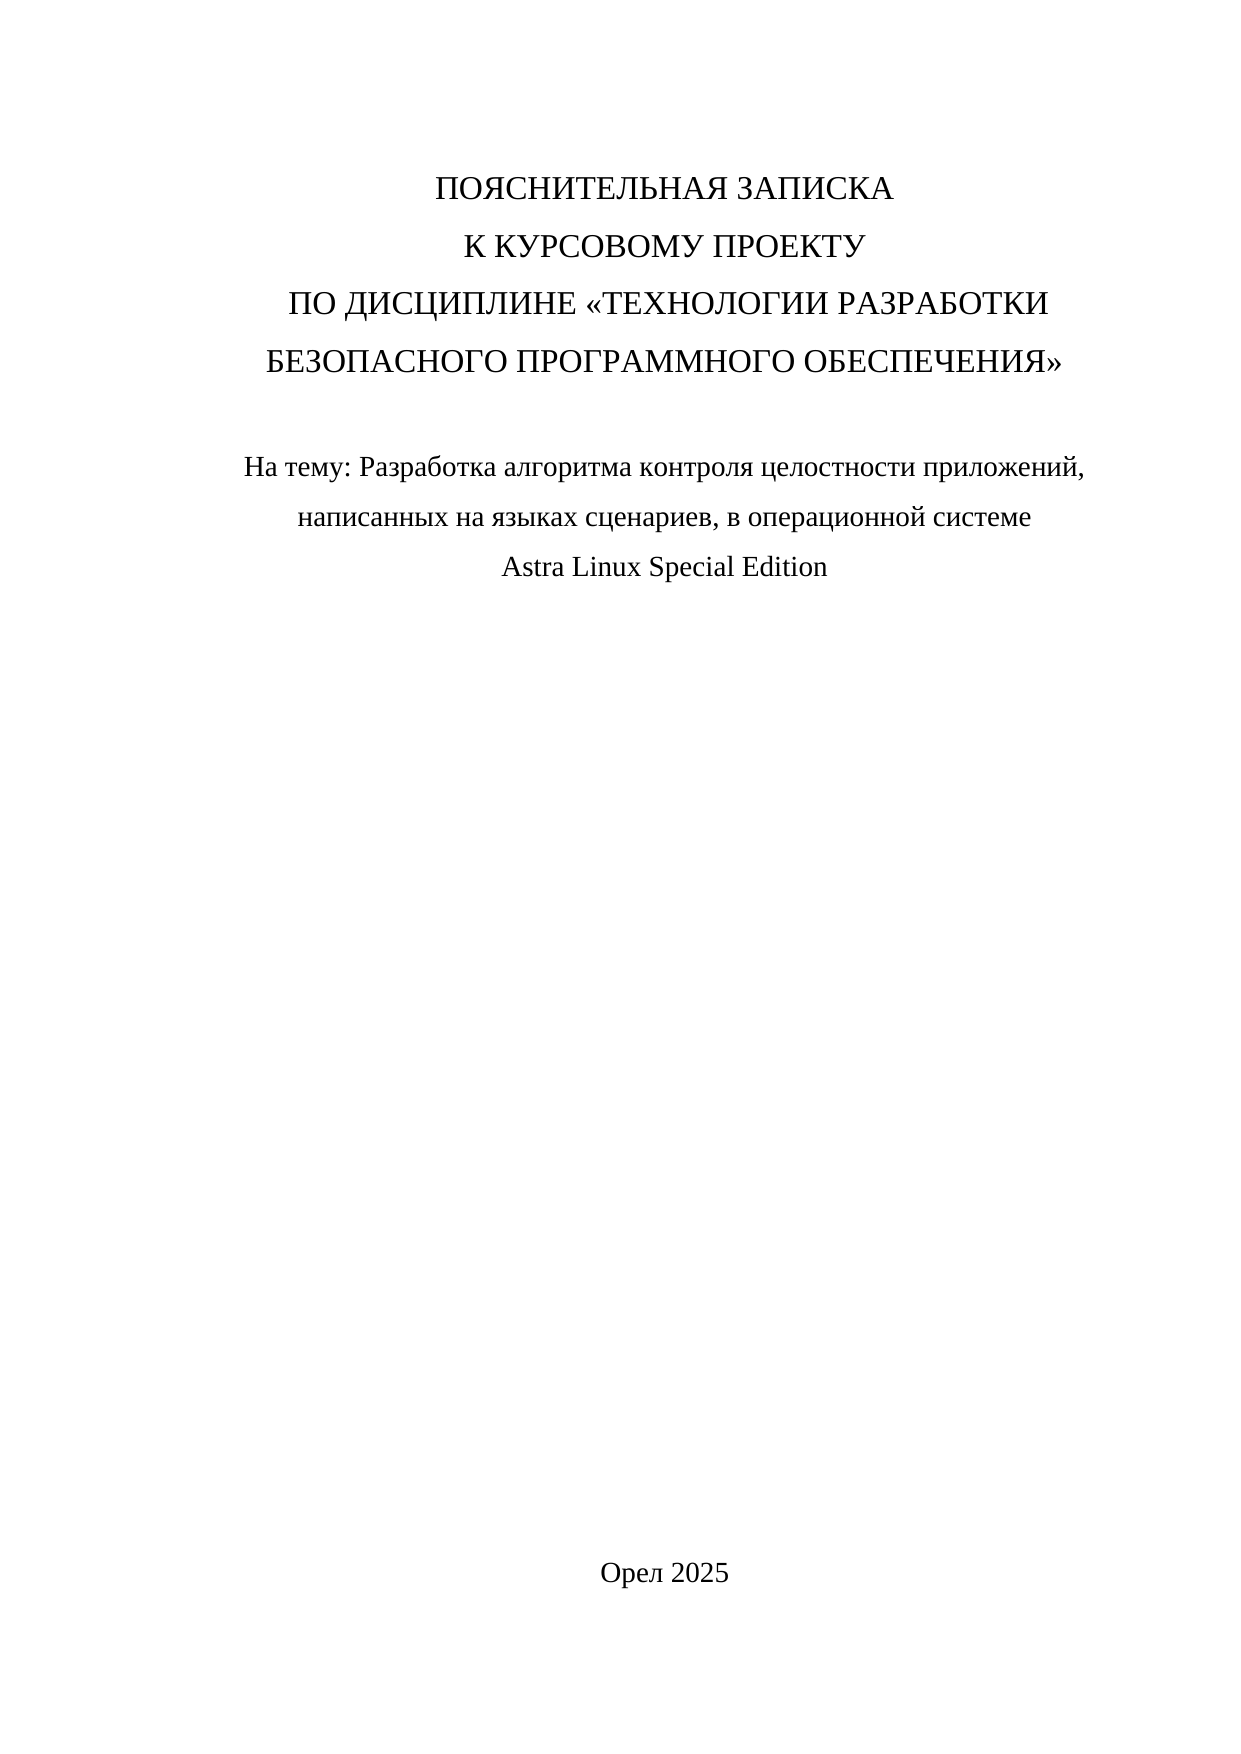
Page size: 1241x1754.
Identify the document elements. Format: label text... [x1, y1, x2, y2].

text К КУРСОВОМУ ПРОЕКТУ ПО ДИСЦИПЛИНЕ «ТЕХНОЛОГИИ РАЗРАБОТКИ БЕЗОПАСНОГО ПРОГРАММНОГО ОБЕСПЕЧЕНИЯ» [177, 226, 1152, 379]
text Орел 2025 [177, 1556, 1152, 1589]
text Astra Linux Special Edition [177, 549, 1152, 583]
subtitle ПОЯСНИТЕЛЬНАЯ ЗАПИСКА [177, 168, 1152, 207]
text На тему: Разработка алгоритма контроля целостности приложений, написанных на языках сценариев, в операционной системе [177, 449, 1152, 533]
